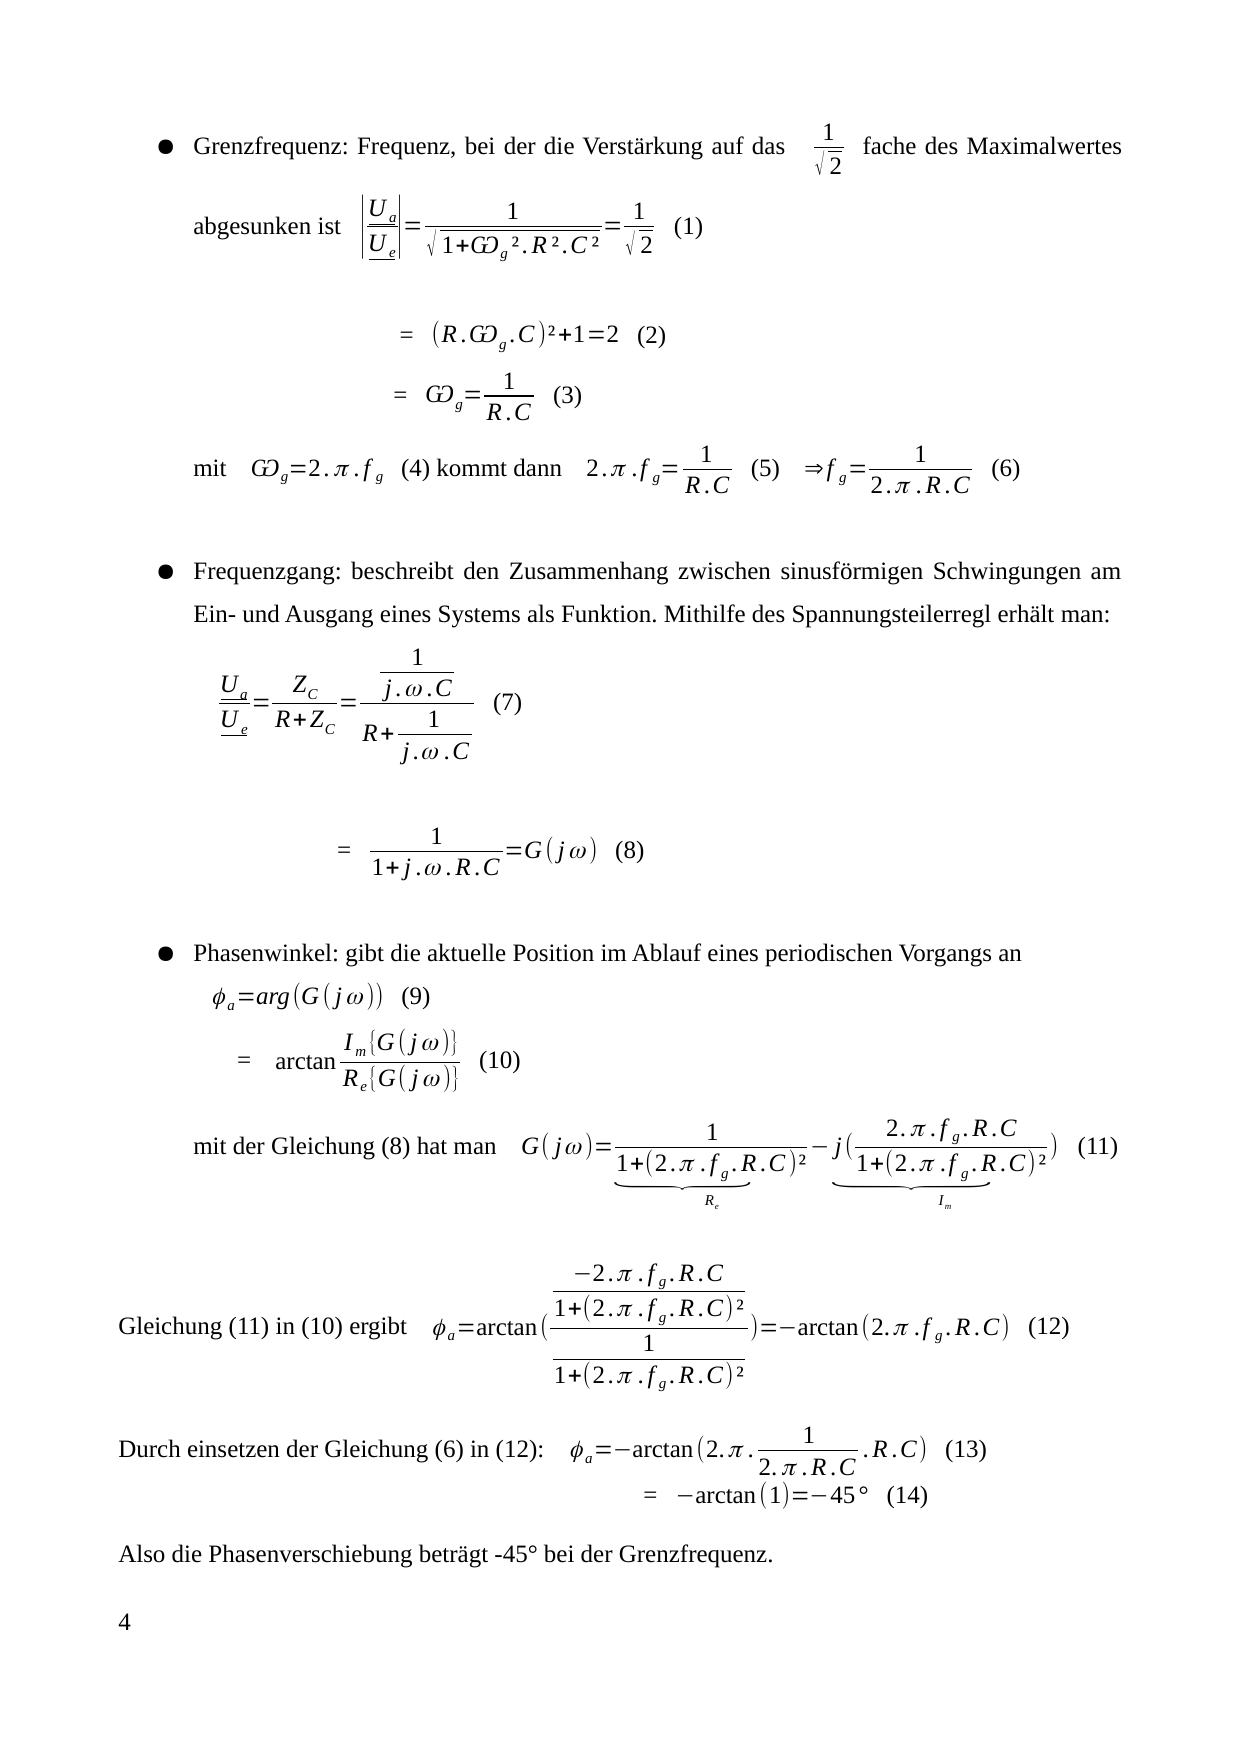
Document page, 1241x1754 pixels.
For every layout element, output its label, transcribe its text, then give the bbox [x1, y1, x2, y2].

list (9) [156, 981, 1122, 1014]
list = (10) [156, 1028, 1122, 1096]
list =(2) [156, 277, 1122, 352]
text Gleichung (11) in (10) ergibt (12) [118, 1259, 1122, 1392]
list =(8) [156, 822, 1122, 881]
list =(3) [156, 367, 1122, 426]
text Also die Phasenverschiebung beträgt -45° bei der Grenzfrequenz. [118, 1539, 1122, 1568]
list mit (4) kommt dann (5) (6) [156, 440, 1122, 499]
list Grenzfrequenz: Frequenz, bei der die Verstärkung auf das fache des Maximalwertes abgesunken ist(1) [156, 118, 1122, 262]
text Durch einsetzen der Gleichung (6) in (12): (13) [118, 1421, 1122, 1480]
list (7) [156, 643, 1122, 764]
list mit der Gleichung (8) hat man (11) [156, 1114, 1122, 1211]
list Phasenwinkel: gibt die aktuelle Position im Ablauf eines periodischen Vorgangs an [156, 938, 1122, 967]
list Frequenzgang: beschreibt den Zusammenhang zwischen sinusförmigen Schwingungen am Ein- und Ausgang eines Systems als Funktion. Mithilfe des Spannungsteilerregl erhält man: [156, 556, 1122, 628]
text =(14) [118, 1480, 1122, 1511]
